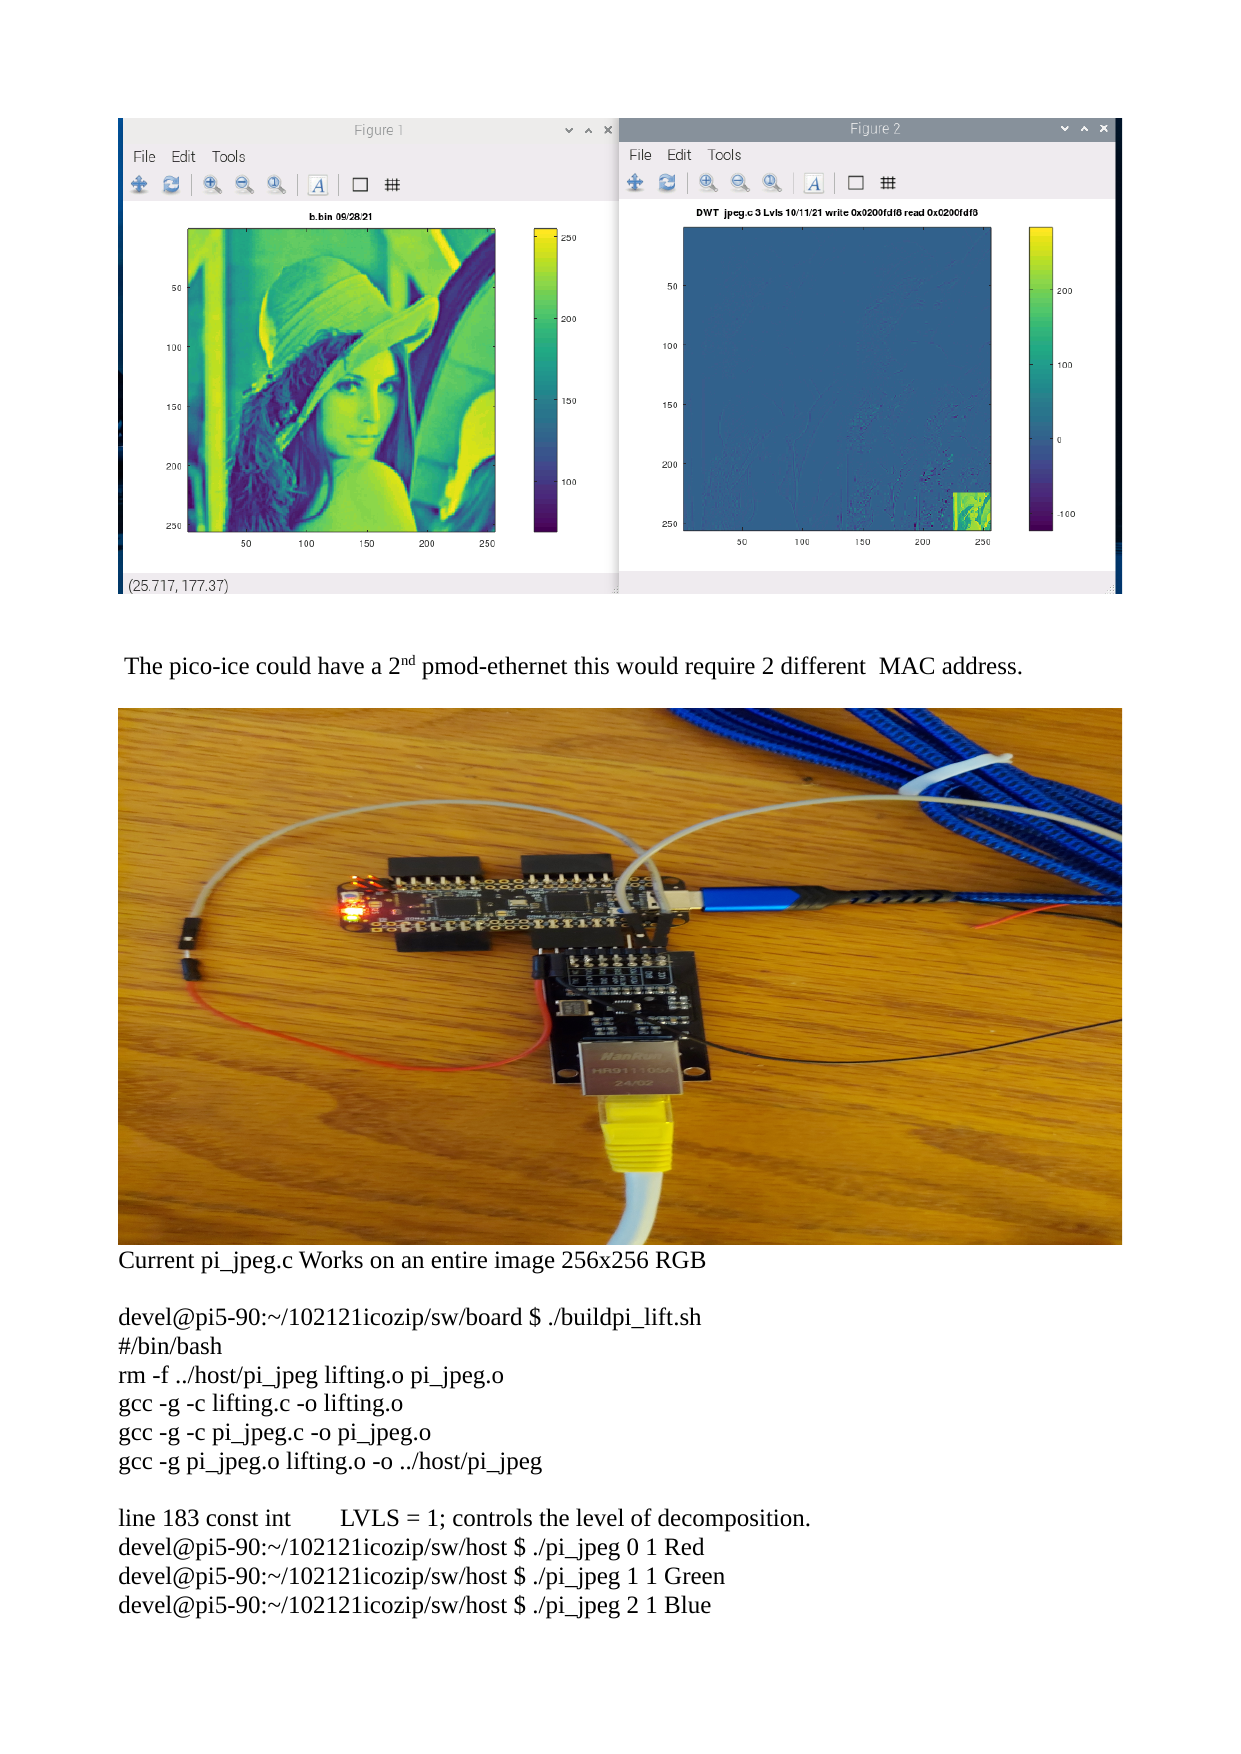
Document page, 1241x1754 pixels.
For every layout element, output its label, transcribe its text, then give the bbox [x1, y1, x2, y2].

text The pico-ice could have a 2nd pmod-ethernet this would require 2 different MAC address. [118, 651, 1122, 680]
text Current pi_jpeg.c Works on an entire image 256x256 RGB [118, 1245, 1122, 1273]
text line 183 const int LVLS = 1; controls the level of decomposition. [118, 1503, 1122, 1532]
picture [118, 708, 1123, 1245]
text gcc -g pi_jpeg.o lifting.o -o ../host/pi_jpeg [118, 1446, 1122, 1475]
text gcc -g -c lifting.c -o lifting.o [118, 1388, 1122, 1417]
text devel@pi5-90:~/102121icozip/sw/host $ ./pi_jpeg 0 1 Red [118, 1532, 1122, 1561]
text #/bin/bash [118, 1331, 1122, 1360]
text gcc -g -c pi_jpeg.c -o pi_jpeg.o [118, 1417, 1122, 1446]
text devel@pi5-90:~/102121icozip/sw/board $ ./buildpi_lift.sh [118, 1302, 1122, 1331]
text devel@pi5-90:~/102121icozip/sw/host $ ./pi_jpeg 2 1 Blue [118, 1590, 1122, 1618]
picture [118, 118, 1123, 594]
text devel@pi5-90:~/102121icozip/sw/host $ ./pi_jpeg 1 1 Green [118, 1561, 1122, 1590]
text rm -f ../host/pi_jpeg lifting.o pi_jpeg.o [118, 1360, 1122, 1388]
